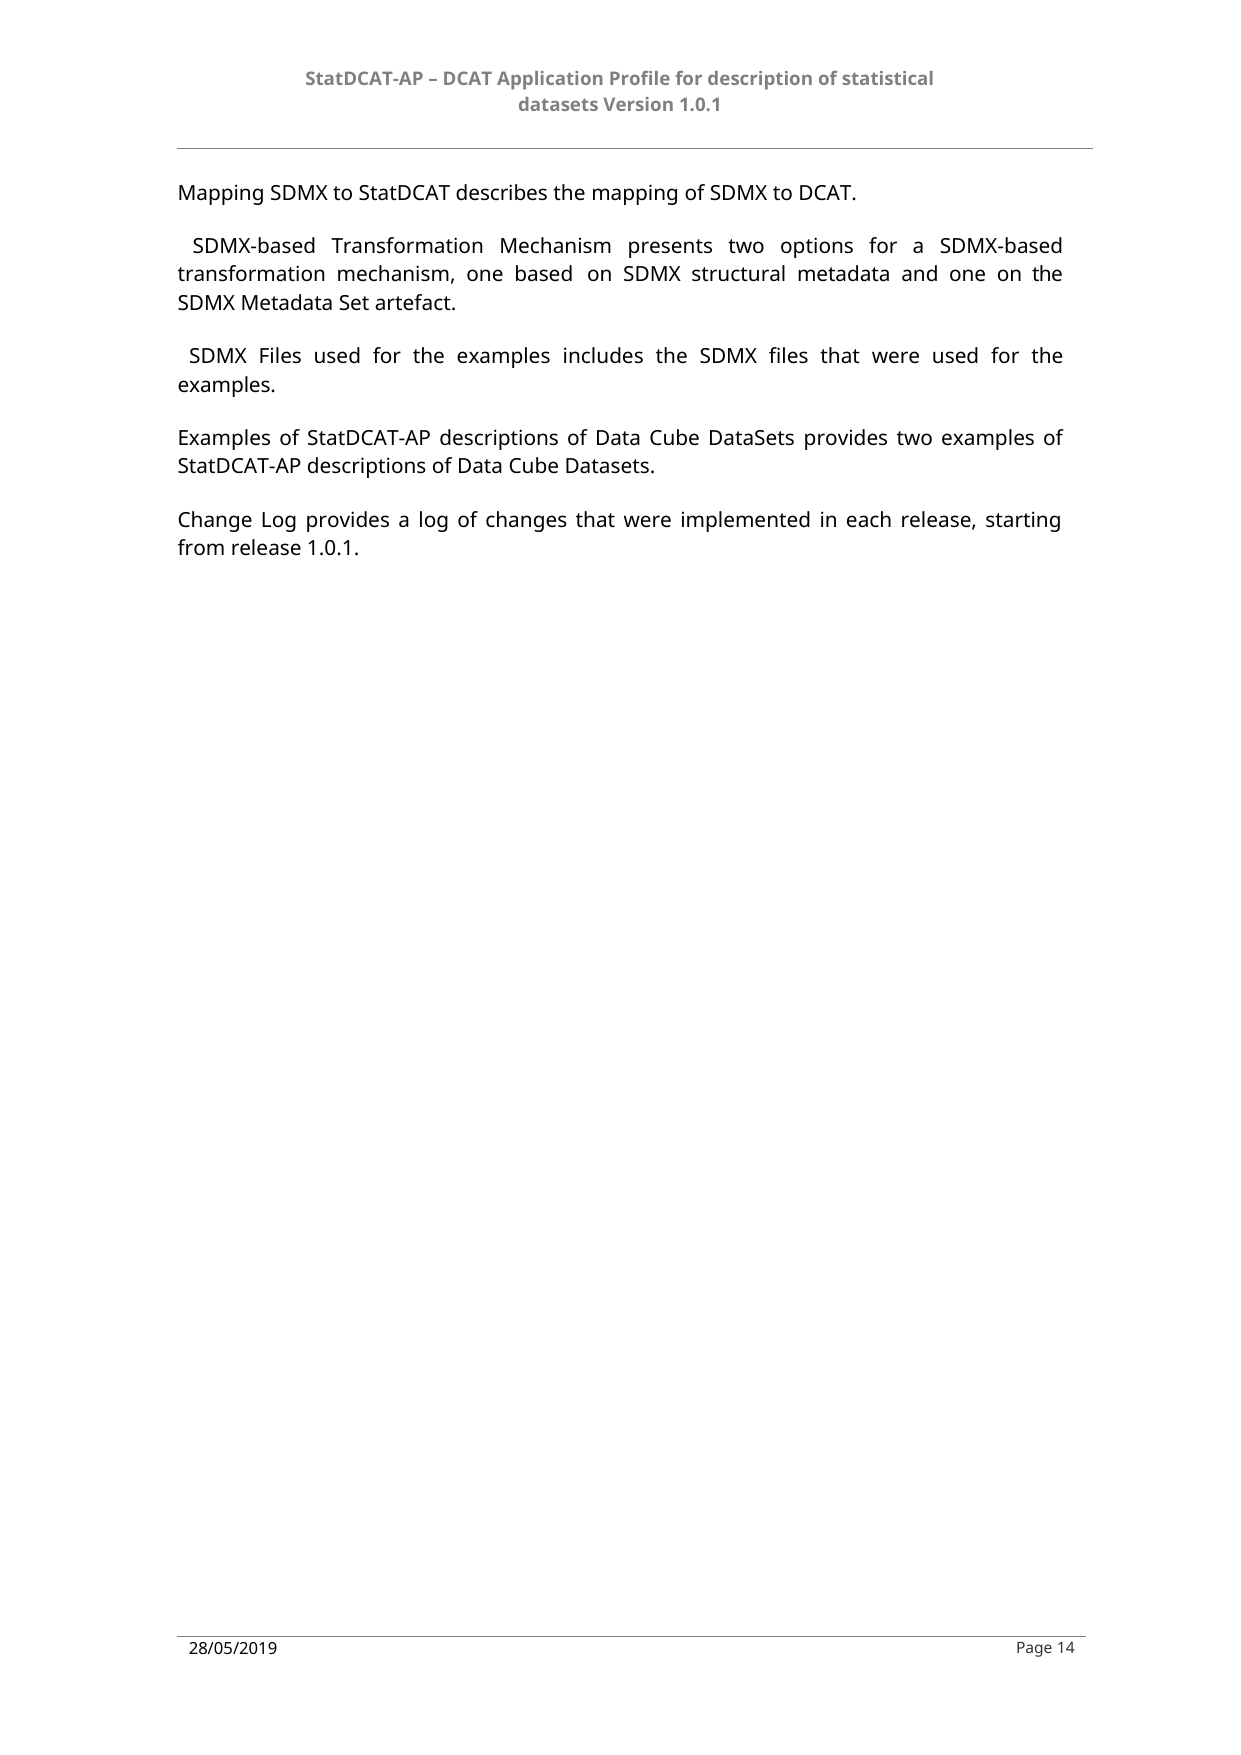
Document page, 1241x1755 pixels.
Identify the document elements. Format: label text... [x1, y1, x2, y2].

text Annex IV describes the mapping of SDMX to DCAT. [177, 178, 1063, 206]
text Annex VII provides two examples of StatDCAT-AP descriptions of Data Cube Datasets. [177, 423, 1063, 480]
text Annex VIII provides a log of changes that were implemented in each release, starting from release 1.0.1. [177, 505, 1063, 562]
text Annex V presents two options for a SDMX-based transformation mechanism, one based on SDMX structural metadata and one on the SDMX Metadata Set artefact. [177, 231, 1063, 316]
text Annex VI includes the SDMX files that were used for the examples. [177, 341, 1063, 398]
